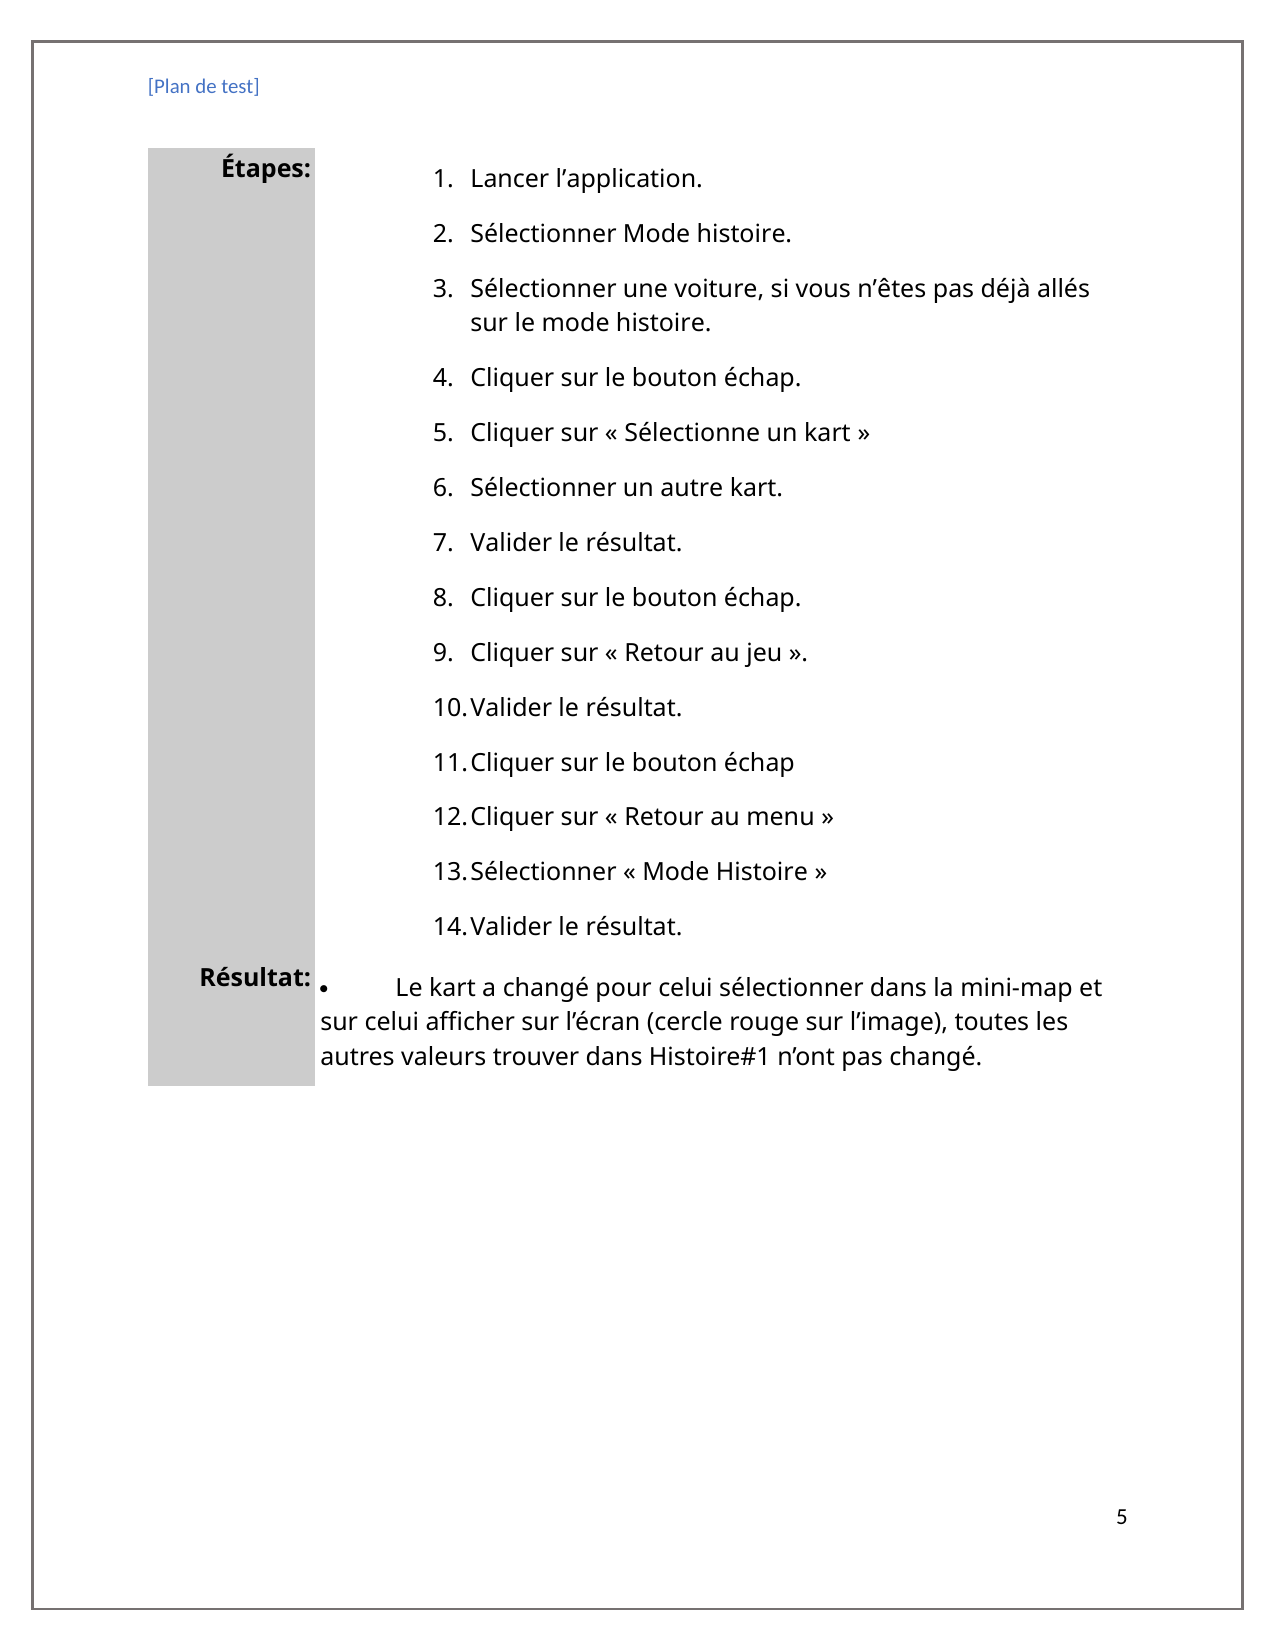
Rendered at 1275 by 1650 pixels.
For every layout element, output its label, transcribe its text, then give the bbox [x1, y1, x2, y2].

table_cell Le kart a changé pour celui sélectionner dans la mini-map et sur celui afficher sur l’écran (cercle rouge sur l’image), toutes les autres valeurs trouver dans Histoire#1 n’ont pas changé. [315, 956, 1127, 1086]
table_cell Résultat: [148, 956, 315, 1086]
table_cell Étapes: [148, 148, 315, 956]
table_cell Lancer l’application. Sélectionner Mode histoire. Sélectionner une voiture, si vous n’êtes pas déjà allés sur le mode histoire. Cliquer sur le bouton échap. Cliquer sur « Sélectionne un kart » Sélectionner un autre kart. Valider le résultat. Cliquer sur le bouton échap. Cliquer sur « Retour au jeu ». Valider le résultat. Cliquer sur le bouton échap Cliquer sur « Retour au menu » Sélectionner « Mode Histoire » Valider le résultat. [315, 148, 1127, 956]
